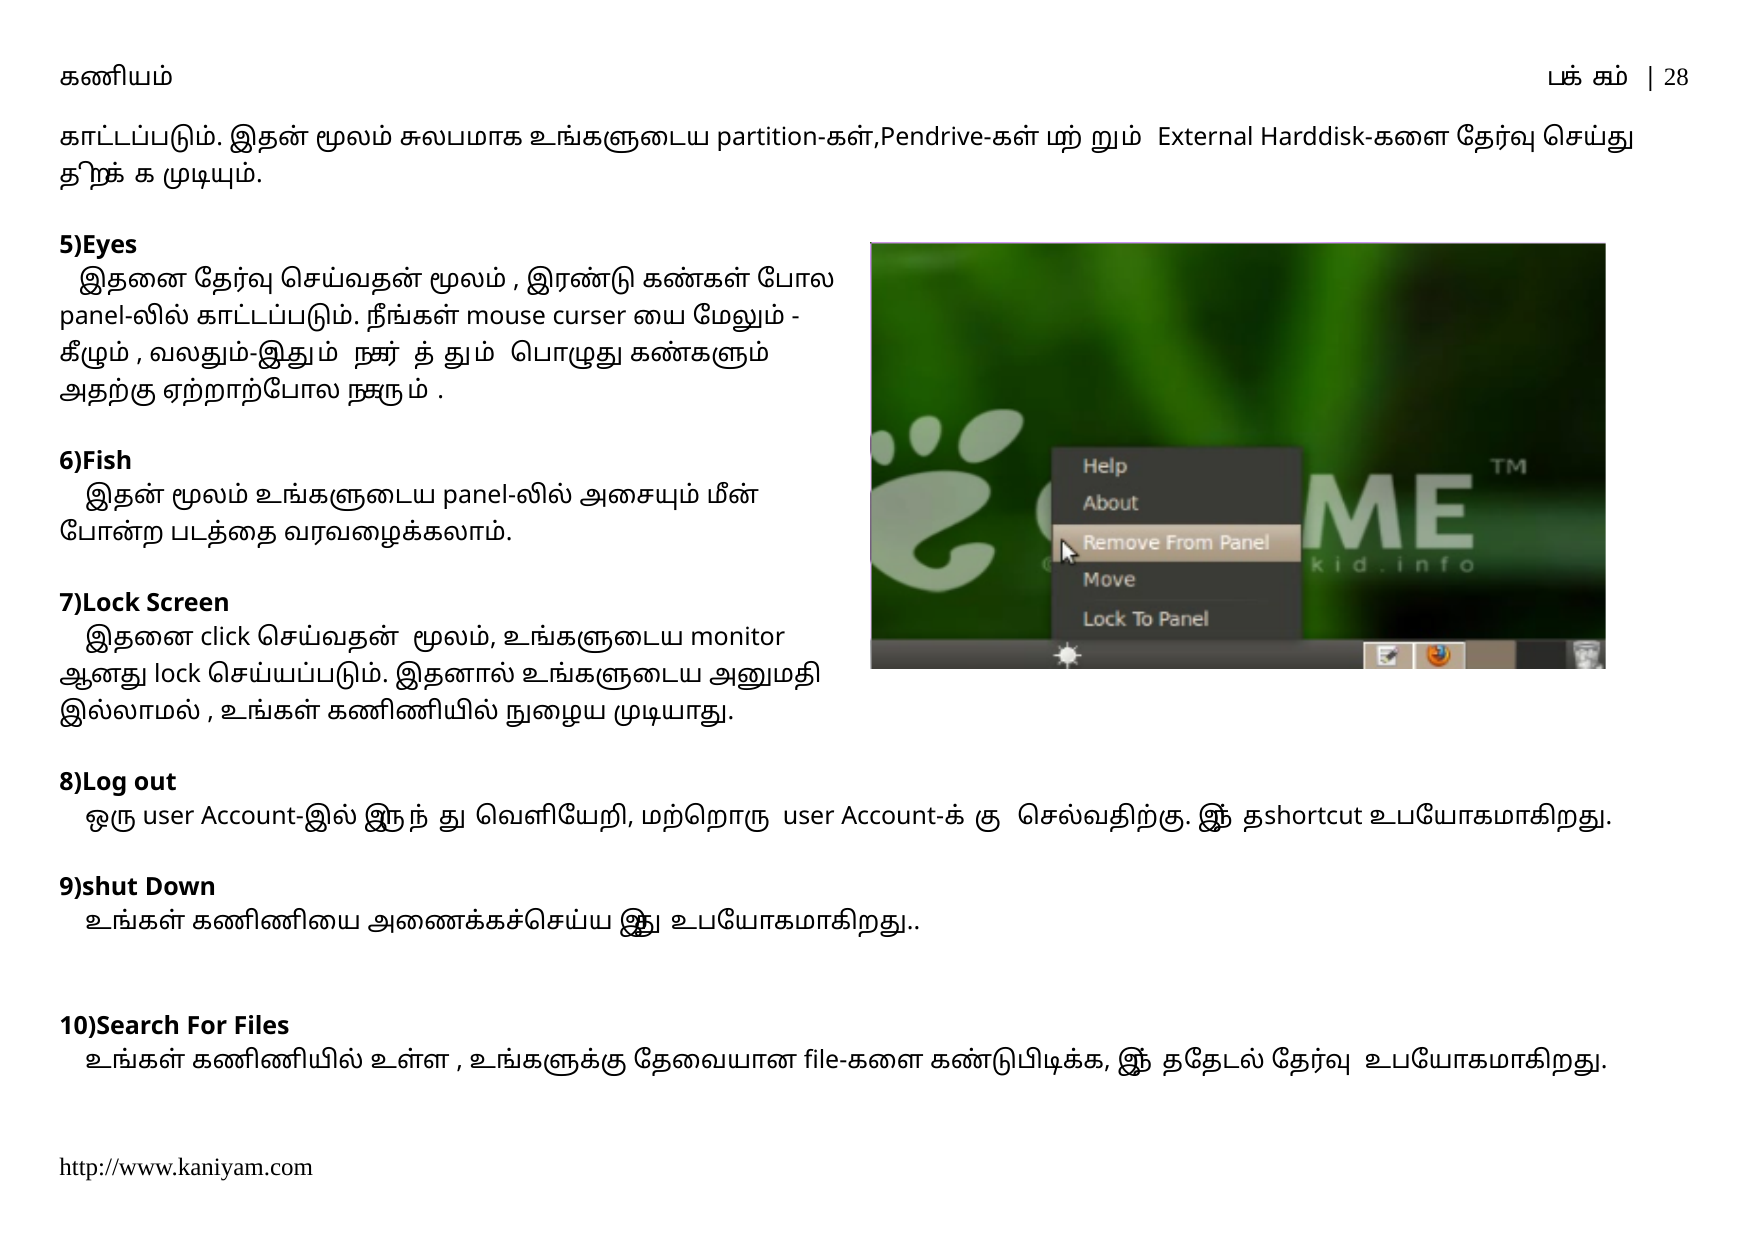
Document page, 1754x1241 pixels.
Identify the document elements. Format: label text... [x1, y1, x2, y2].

text 8)Log out [59, 764, 1695, 798]
text இதனை click செய்வதன் மூலம், உங்களுடைய monitor ஆனது lock செய்யப்படும். இதனால் உங்களுடைய அனுமதி இல்லாமல் , உங்கள் கணிணியில் நுழைய முடியாது. [59, 619, 1695, 730]
text [1606, 261, 1695, 408]
text 9)shut Down [59, 869, 1695, 903]
picture [870, 242, 1606, 669]
text 7)Lock Screen [59, 585, 870, 619]
text இதன் மூலம் உங்களுடைய panel-லில் அசையும் மீன் போன்ற படத்தை வரவழைக்கலாம். [59, 477, 870, 551]
text உங்கள் கணிணியை அணைக்கச்செய்ய இது உபயோகமாகிறது.. [59, 903, 1695, 940]
text காட்டப்படும். இதன் மூலம் சுலபமாக உங்களுடைய partition-கள்,Pendrive-கள் மற்றும் External Harddisk-களை தேர்வு செய்து திறக்க முடியும். [59, 118, 1695, 192]
text [1606, 477, 1695, 551]
text 10)Search For Files [59, 1008, 1695, 1042]
text [1606, 585, 1695, 619]
text 5)Eyes [59, 227, 1695, 261]
text இதனை தேர்வு செய்வதன் மூலம் , இரண்டு கண்கள் போல panel-லில் காட்டப்படும். நீங்கள் mouse curser யை மேலும் - கீழும் , வலதும்-இடதும் நகர்த்தும் பொழுது கண்களும் அதற்கு ஏற்றாற்போல நகரும். [59, 261, 870, 408]
text [1606, 443, 1695, 477]
text உங்கள் கணிணியில் உள்ள , உங்களுக்கு தேவையான file-களை கண்டுபிடிக்க, இந்த தேடல் தேர்வு உபயோகமாகிறது. [59, 1042, 1695, 1079]
text 6)Fish [59, 443, 870, 477]
text ஒரு user Account-இல் இருந்து வெளியேறி, மற்றொரு user Account-க்கு செல்வதிற்கு. இந்த shortcut உபயோகமாகிறது. [59, 798, 1695, 835]
